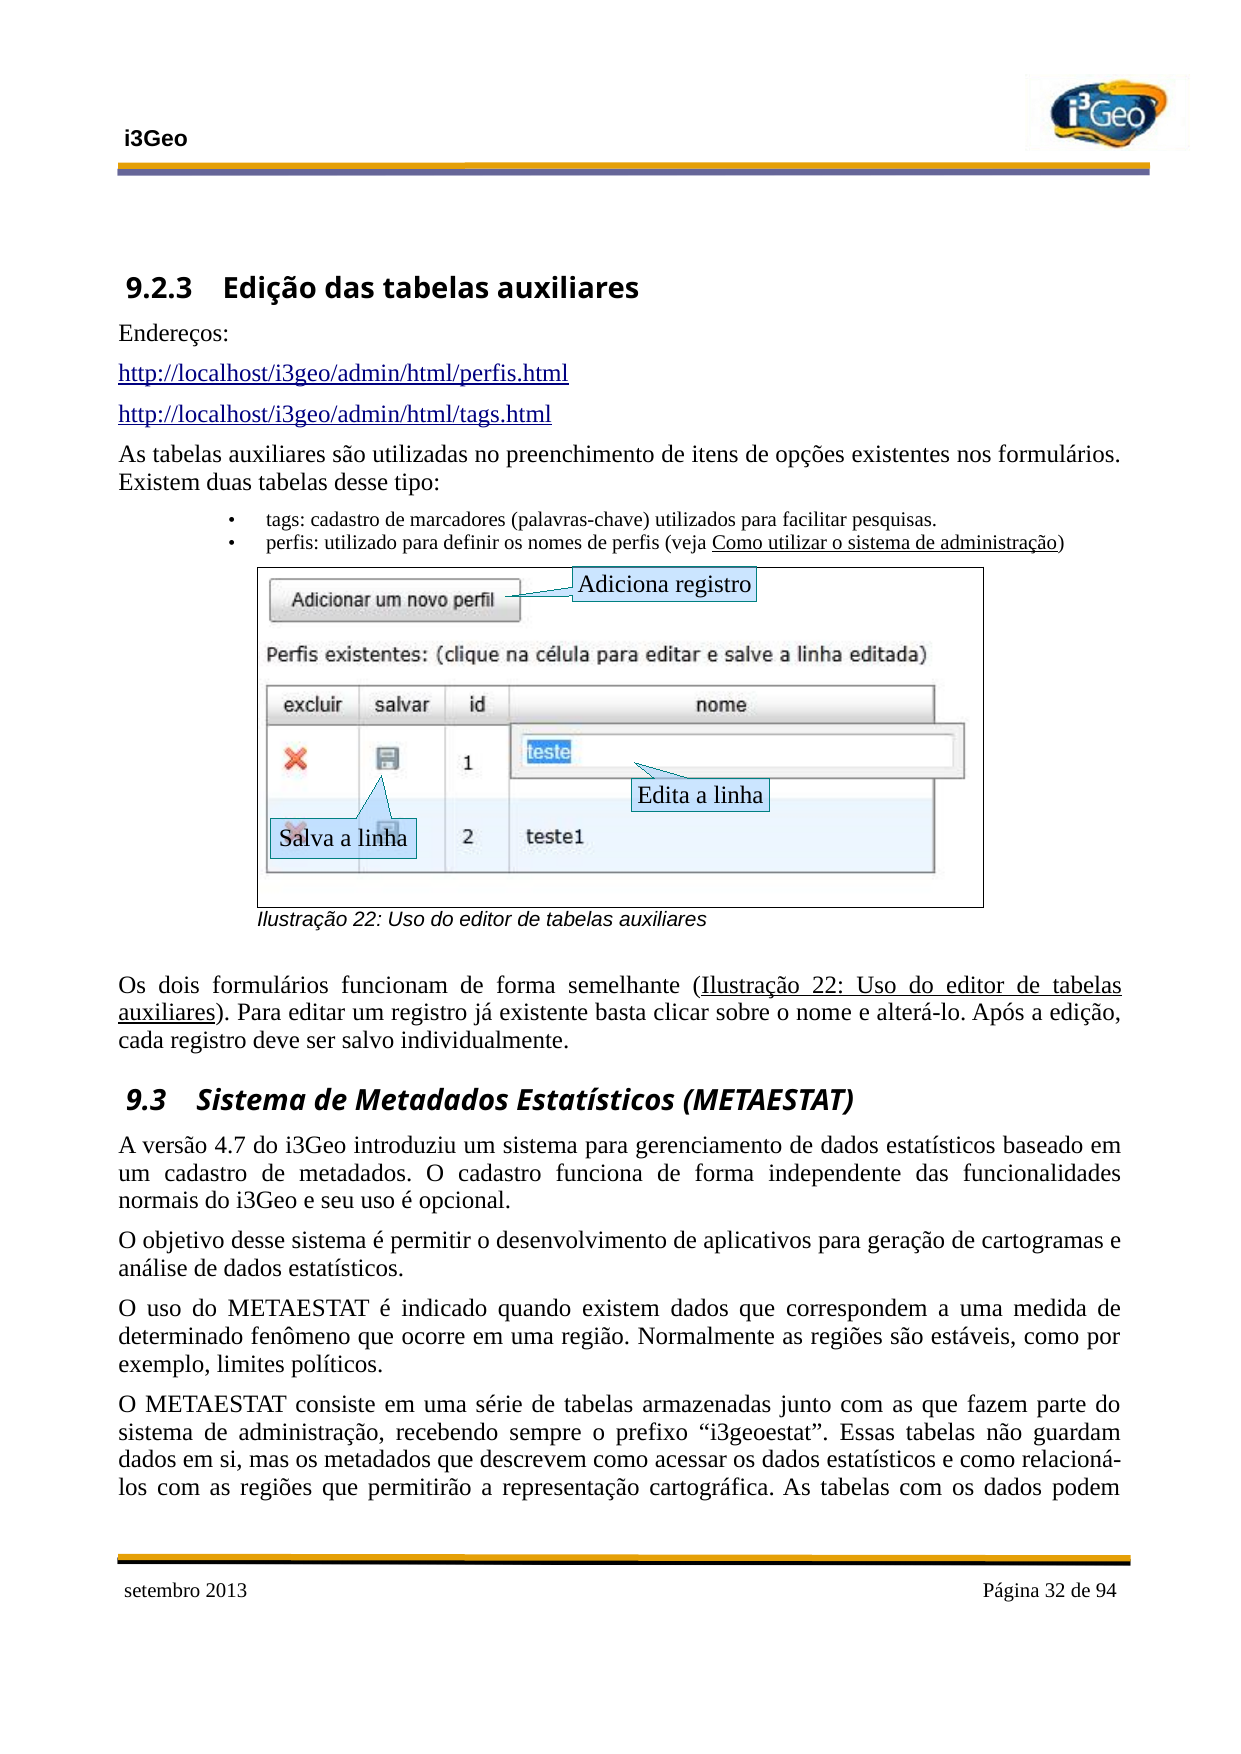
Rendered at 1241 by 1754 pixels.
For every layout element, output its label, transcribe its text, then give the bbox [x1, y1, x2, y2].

text A construção do armazém de MAPFILES é um aspecto fundamental no i3Geo pois permite o reaproveitamento das camadas em diferentes situações. Com base em uma instalação do i3Geo podem ser criados inúmeros mapas compondo as camadas disponíveis nos MAPFILES do armazém. Isso não seria possível se as camadas ficassem todas definidas nos MAPFILES de inicialização. [518, 568, 756, 601]
text http://localhost/i3geo/admin/html/tags.html [118, 400, 1122, 427]
list perfis: utilizado para definir os nomes de perfis (veja Como utilizar o sistema de administração) [228, 531, 1122, 554]
text O METAESTAT consiste em uma série de tabelas armazenadas junto com as que fazem parte do sistema de administração, recebendo sempre o prefixo “i3geoestat”. Essas tabelas não guardam dados em si, mas os metadados que descrevem como acessar os dados estatísticos e como relacioná-los com as regiões que permitirão a representação cartográfica. As tabelas com os dados podem [118, 1390, 1122, 1501]
text Endereços: [118, 319, 1122, 347]
text Os dois formulários funcionam de forma semelhante (Ilustração 22: Uso do editor de tabelas auxiliares). Para editar um registro já existente basta clicar sobre o nome e alterá-lo. Após a edição, cada registro deve ser salvo individualmente. [118, 971, 1122, 1054]
picture [258, 568, 983, 907]
text http://localhost/i3geo/admin/html/perfis.html [118, 359, 1122, 387]
subtitle Sistema de Metadados Estatísticos (METAESTAT) [118, 1079, 1122, 1118]
text A versão 4.7 do i3Geo introduziu um sistema para gerenciamento de dados estatísticos baseado em um cadastro de metadados. O cadastro funciona de forma independente das funcionalidades normais do i3Geo e seu uso é opcional. [118, 1131, 1122, 1214]
text Ilustração 22: Uso do editor de tabelas auxiliares [257, 908, 983, 931]
text A construção do armazém de MAPFILES é um aspecto fundamental no i3Geo pois permite o reaproveitamento das camadas em diferentes situações. Com base em uma instalação do i3Geo podem ser criados inúmeros mapas compondo as camadas disponíveis nos MAPFILES do armazém. Isso não seria possível se as camadas ficassem todas definidas nos MAPFILES de inicialização. [271, 776, 416, 858]
text As tabelas auxiliares são utilizadas no preenchimento de itens de opções existentes nos formulários. Existem duas tabelas desse tipo: [118, 440, 1122, 495]
text O objetivo desse sistema é permitir o desenvolvimento de aplicativos para geração de cartogramas e análise de dados estatísticos. [118, 1227, 1122, 1282]
subtitle Edição das tabelas auxiliares [118, 267, 1122, 307]
list tags: cadastro de marcadores (palavras-chave) utilizados para facilitar pesquisas. [228, 508, 1122, 531]
picture [1025, 74, 1191, 151]
text O uso do METAESTAT é indicado quando existem dados que correspondem a uma medida de determinado fenômeno que ocorre em uma região. Normalmente as regiões são estáveis, como por exemplo, limites políticos. [118, 1294, 1122, 1378]
